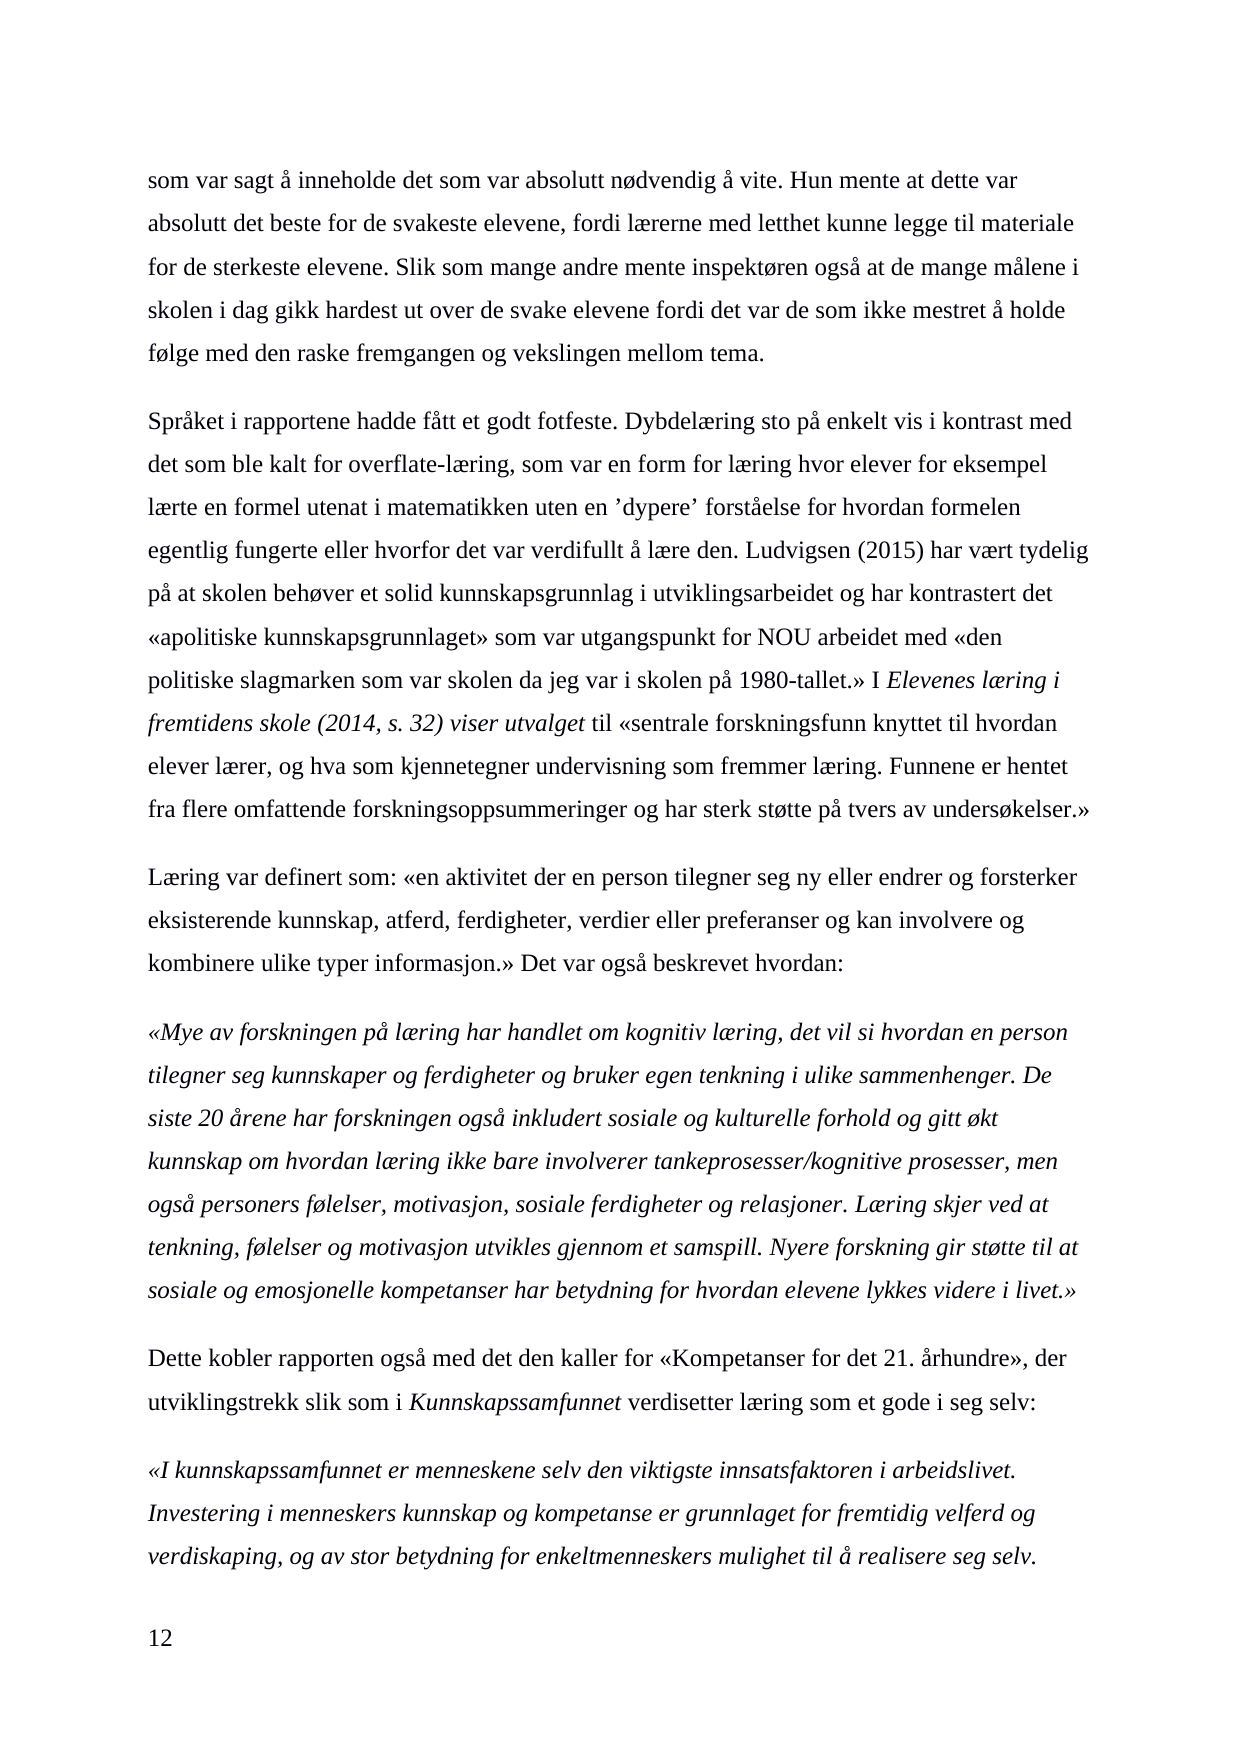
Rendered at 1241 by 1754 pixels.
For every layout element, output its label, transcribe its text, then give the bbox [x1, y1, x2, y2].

text «Mye av forskningen på læring har handlet om kognitiv læring, det vil si hvordan en person tilegner seg kunnskaper og ferdigheter og bruker egen tenkning i ulike sammenhenger. De siste 20 årene har forskningen også inkludert sosiale og kulturelle forhold og gitt økt kunnskap om hvordan læring ikke bare involverer tankeprosesser/kognitive prosesser, men også personers følelser, motivasjon, sosiale ferdigheter og relasjoner. Læring skjer ved at tenkning, følelser og motivasjon utvikles gjennom et samspill. Nyere forskning gir støtte til at sosiale og emosjonelle kompetanser har betydning for hvordan elevene lykkes videre i livet.» [148, 1017, 1092, 1304]
text «I kunnskapssamfunnet er menneskene selv den viktigste innsatsfaktoren i arbeidslivet. Investering i menneskers kunnskap og kompetanse er grunnlaget for fremtidig velferd og verdiskaping, og av stor betydning for enkeltmenneskers mulighet til å realisere seg selv. [148, 1455, 1092, 1570]
text Læring var definert som: «en aktivitet der en person tilegner seg ny eller endrer og forsterker eksisterende kunnskap, atferd, ferdigheter, verdier eller preferanser og kan involvere og kombinere ulike typer informasjon.» Det var også beskrevet hvordan: [148, 862, 1092, 977]
text som var sagt å inneholde det som var absolutt nødvendig å vite. Hun mente at dette var absolutt det beste for de svakeste elevene, fordi lærerne med letthet kunne legge til materiale for de sterkeste elevene. Slik som mange andre mente inspektøren også at de mange målene i skolen i dag gikk hardest ut over de svake elevene fordi det var de som ikke mestret å holde følge med den raske fremgangen og vekslingen mellom tema. [148, 165, 1092, 367]
text Dette kobler rapporten også med det den kaller for «Kompetanser for det 21. århundre», der utviklingstrekk slik som i Kunnskapssamfunnet verdisetter læring som et gode i seg selv: [148, 1343, 1092, 1415]
text Språket i rapportene hadde fått et godt fotfeste. Dybdelæring sto på enkelt vis i kontrast med det som ble kalt for overflate-læring, som var en form for læring hvor elever for eksempel lærte en formel utenat i matematikken uten en ’dypere’ forståelse for hvordan formelen egentlig fungerte eller hvorfor det var verdifullt å lære den. Ludvigsen (2015) har vært tydelig på at skolen behøver et solid kunnskapsgrunnlag i utviklingsarbeidet og har kontrastert det «apolitiske kunnskapsgrunnlaget» som var utgangspunkt for NOU arbeidet med «den politiske slagmarken som var skolen da jeg var i skolen på 1980-tallet.» I Elevenes læring i fremtidens skole (2014, s. 32) viser utvalget til «sentrale forskningsfunn knyttet til hvordan elever lærer, og hva som kjennetegner undervisning som fremmer læring. Funnene er hentet fra flere omfattende forskningsoppsummeringer og har sterk støtte på tvers av undersøkelser.» [148, 406, 1092, 823]
